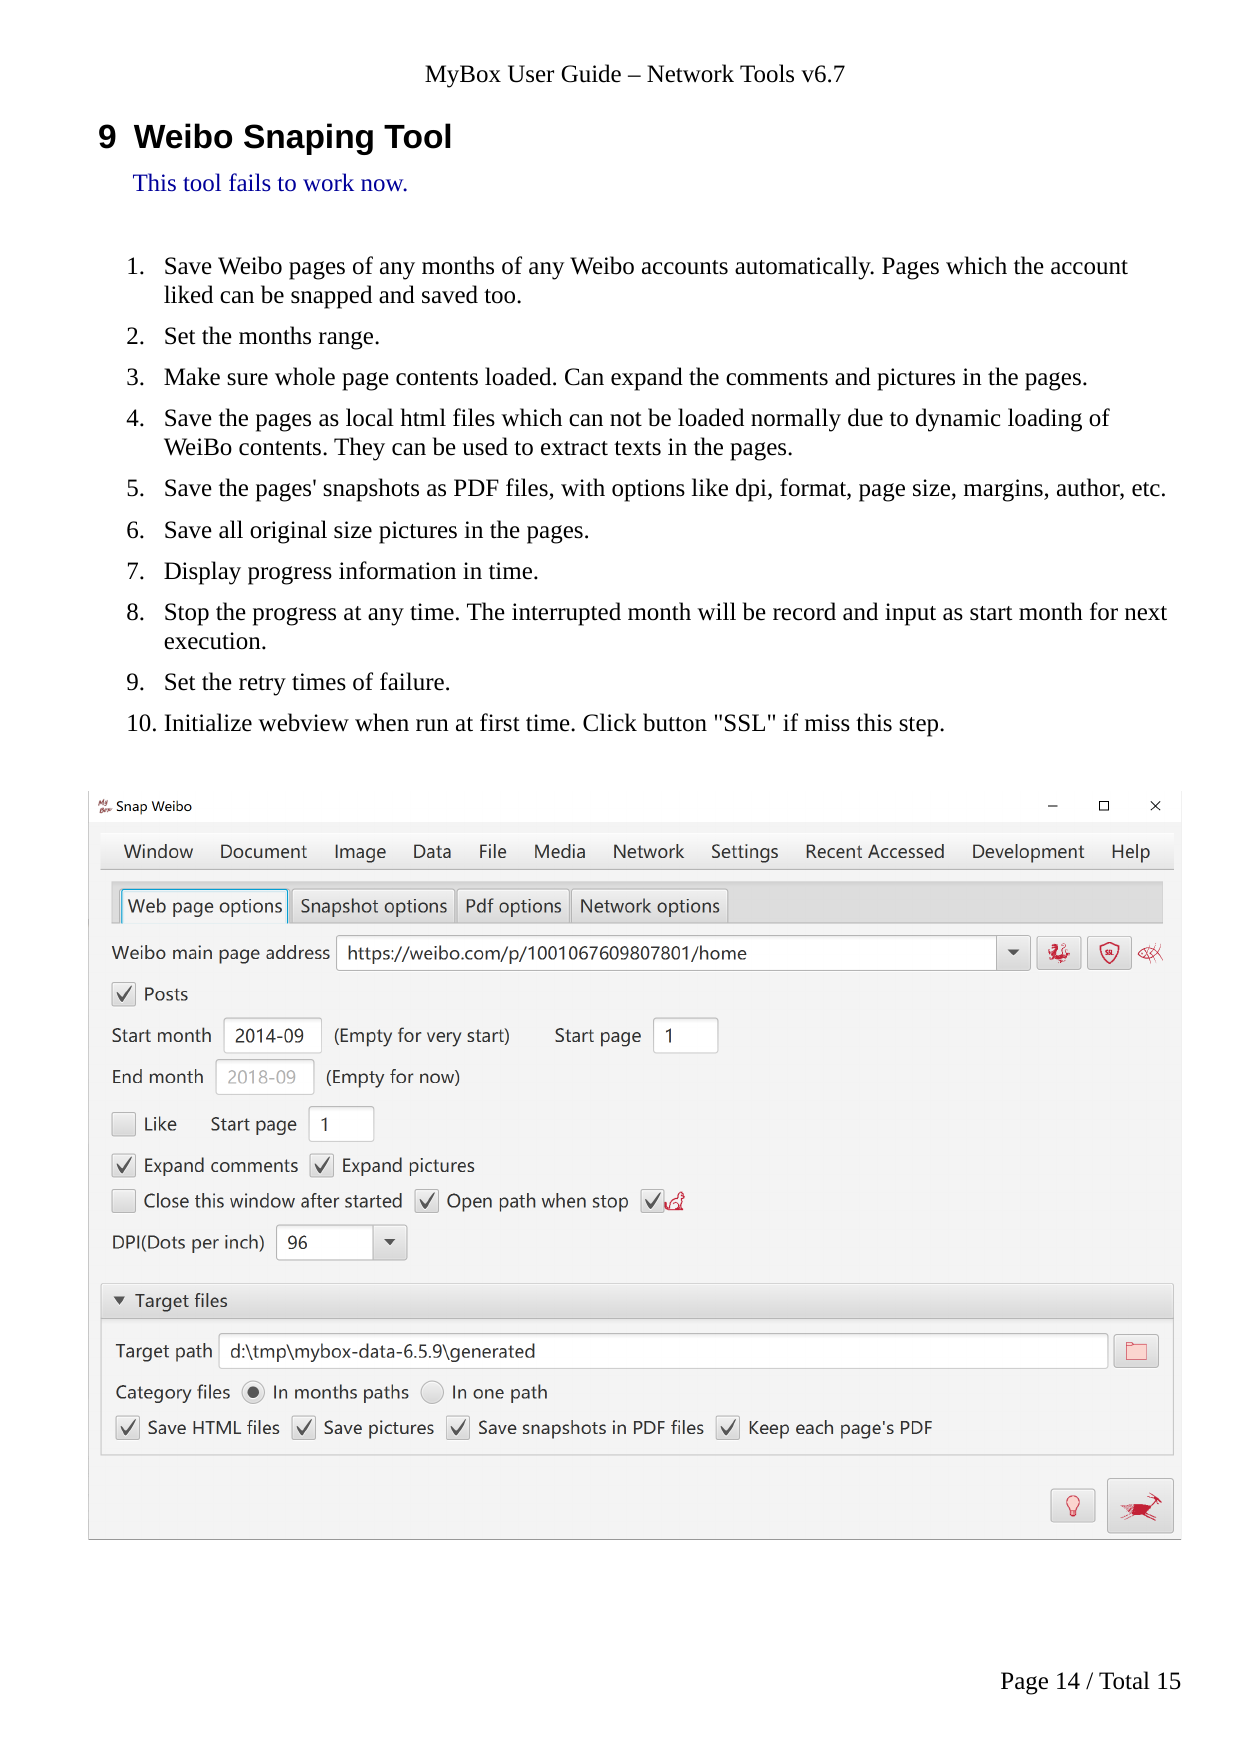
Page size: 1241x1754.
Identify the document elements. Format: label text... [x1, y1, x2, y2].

list Display progress information in time. [126, 556, 1181, 585]
list Set the retry times of failure. [126, 667, 1181, 696]
list Save all original size pictures in the pages. [126, 515, 1181, 543]
list Make sure whole page contents loaded. Can expand the comments and pictures in the pages. [126, 362, 1181, 391]
list Save Weibo pages of any months of any Weibo accounts automatically. Pages which the account liked can be snapped and saved too. [126, 251, 1181, 308]
list Save the pages as local html files which can not be loaded normally due to dynamic loading of WeiBo contents. They can be used to extract texts in the pages. [126, 403, 1181, 461]
list Stop the progress at any time. The interrupted month will be record and input as start month for next execution. [126, 597, 1181, 655]
list Initialize webview when run at first time. Click button "SSL" if miss this step. [126, 708, 1181, 737]
list Save the pages' snapshots as PDF files, with options like dpi, format, page size, margins, author, etc. [126, 473, 1181, 502]
text This tool fails to work now. [88, 168, 1181, 197]
subtitle Weibo Snaping Tool [88, 117, 1181, 156]
picture [88, 791, 1182, 1540]
list Set the months range. [126, 321, 1181, 350]
